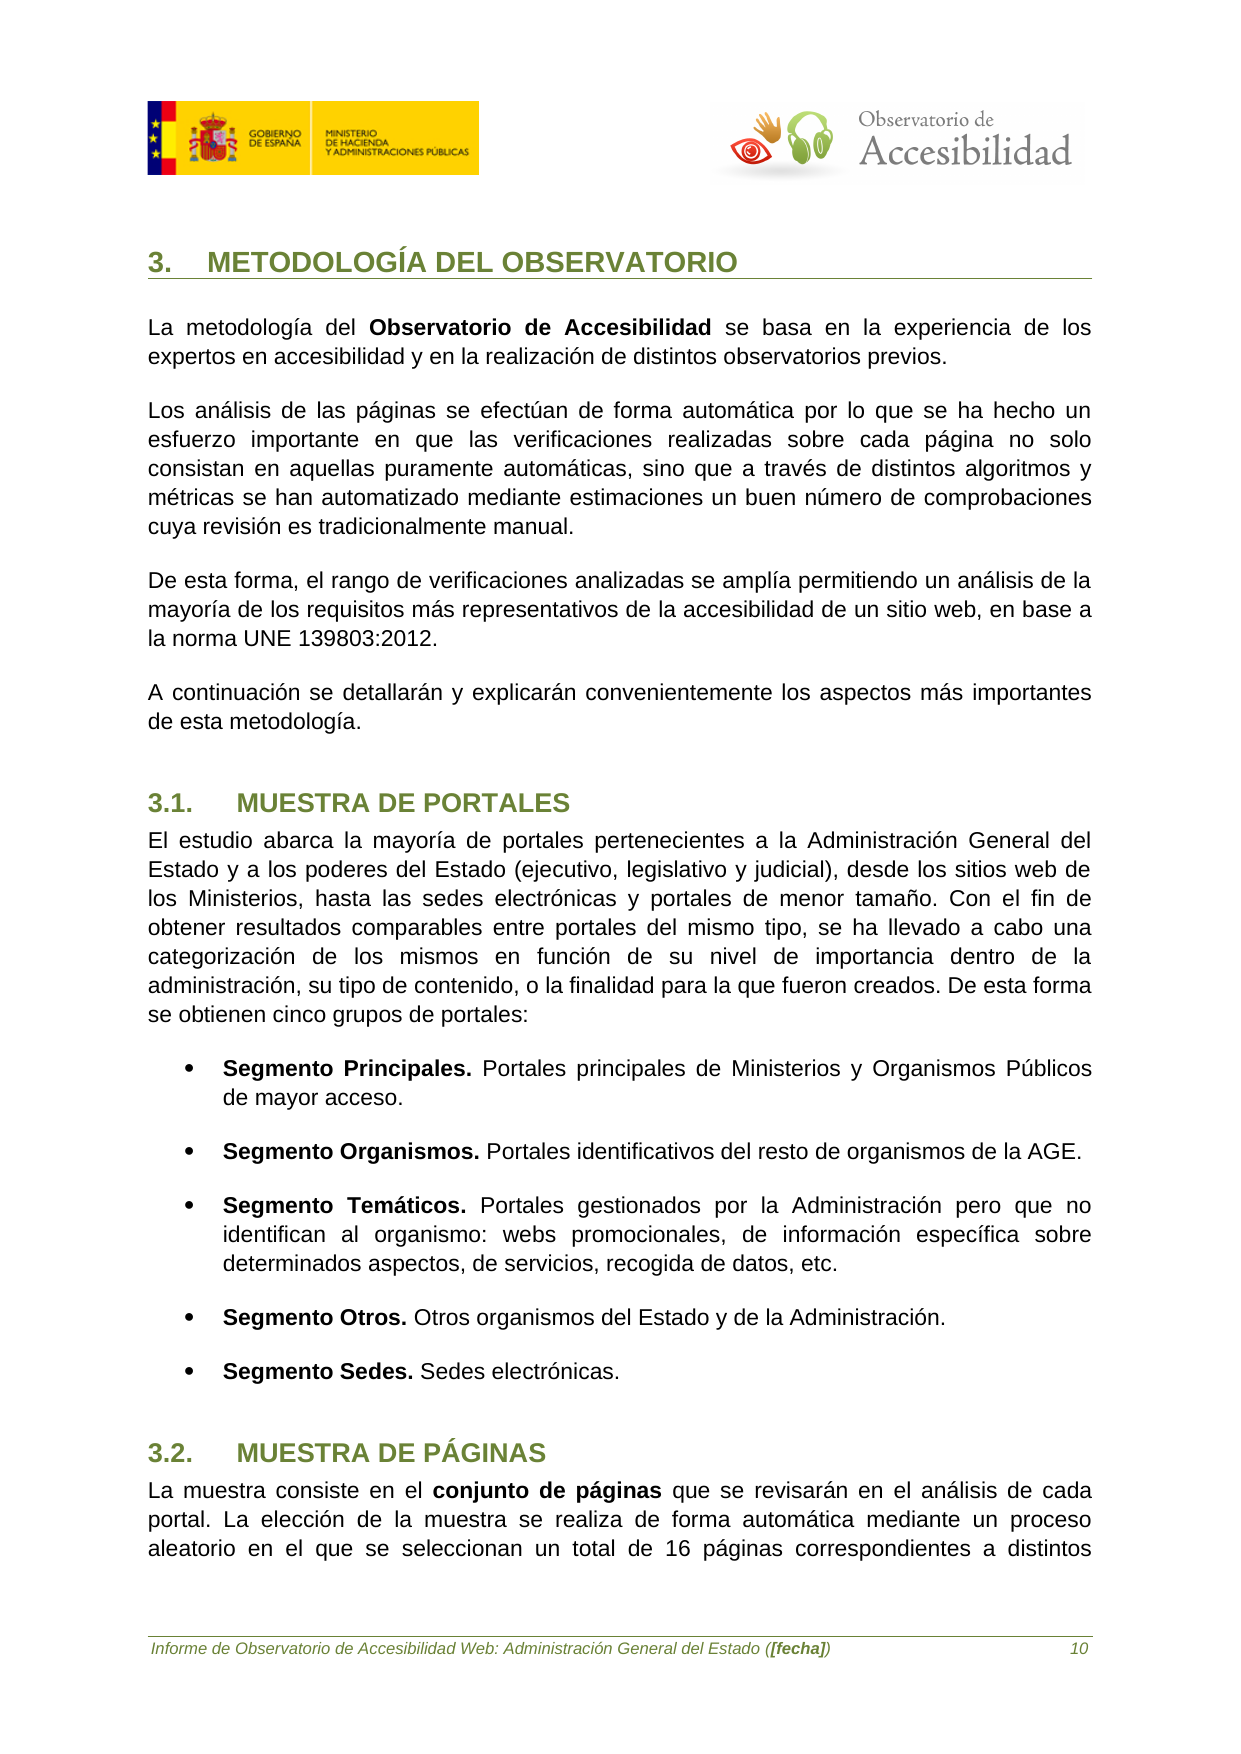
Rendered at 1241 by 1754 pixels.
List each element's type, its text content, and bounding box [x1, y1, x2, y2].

picture [710, 102, 1086, 185]
picture [147, 101, 479, 175]
list Segmento Temáticos. Portales gestionados por la Administración pero que no identifican al organismo: webs promocionales, de información específica sobre determinados aspectos, de servicios, recogida de datos, etc. [185, 1192, 1092, 1276]
list Segmento Sedes. Sedes electrónicas. [185, 1358, 1092, 1384]
text Los análisis de las páginas se efectúan de forma automática por lo que se ha hecho un esfuerzo importante en que las verificaciones realizadas sobre cada página no solo consistan en aquellas puramente automáticas, sino que a través de distintos algoritmos y métricas se han automatizado mediante estimaciones un buen número de comprobaciones cuya revisión es tradicionalmente manual. [148, 397, 1092, 539]
text A continuación se detallarán y explicarán convenientemente los aspectos más importantes de esta metodología. [148, 679, 1092, 734]
text La metodología del Observatorio de Accesibilidad se basa en la experiencia de los expertos en accesibilidad y en la realización de distintos observatorios previos. [148, 314, 1092, 369]
text De esta forma, el rango de verificaciones analizadas se amplía permitiendo un análisis de la mayoría de los requisitos más representativos de la accesibilidad de un sitio web, en base a la norma UNE 139803:2012. [148, 567, 1092, 651]
text La muestra consiste en el conjunto de páginas que se revisarán en el análisis de cada portal. La elección de la muestra se realiza de forma automática mediante un proceso aleatorio en el que se seleccionan un total de 16 páginas correspondientes a distintos [148, 1477, 1092, 1562]
list Segmento Organismos. Portales identificativos del resto de organismos de la AGE. [185, 1138, 1092, 1164]
subtitle Muestra de Portales [148, 787, 1092, 818]
subtitle Muestra de páginas [148, 1437, 1092, 1468]
text El estudio abarca la mayoría de portales pertenecientes a la Administración General del Estado y a los poderes del Estado (ejecutivo, legislativo y judicial), desde los sitios web de los Ministerios, hasta las sedes electrónicas y portales de menor tamaño. Con el fin de obtener resultados comparables entre portales del mismo tipo, se ha llevado a cabo una categorización de los mismos en función de su nivel de importancia dentro de la administración, su tipo de contenido, o la finalidad para la que fueron creados. De esta forma se obtienen cinco grupos de portales: [148, 827, 1092, 1027]
list Segmento Otros. Otros organismos del Estado y de la Administración. [185, 1304, 1092, 1330]
list Segmento Principales. Portales principales de Ministerios y Organismos Públicos de mayor acceso. [185, 1055, 1092, 1110]
subtitle Metodología del Observatorio [148, 245, 1092, 278]
